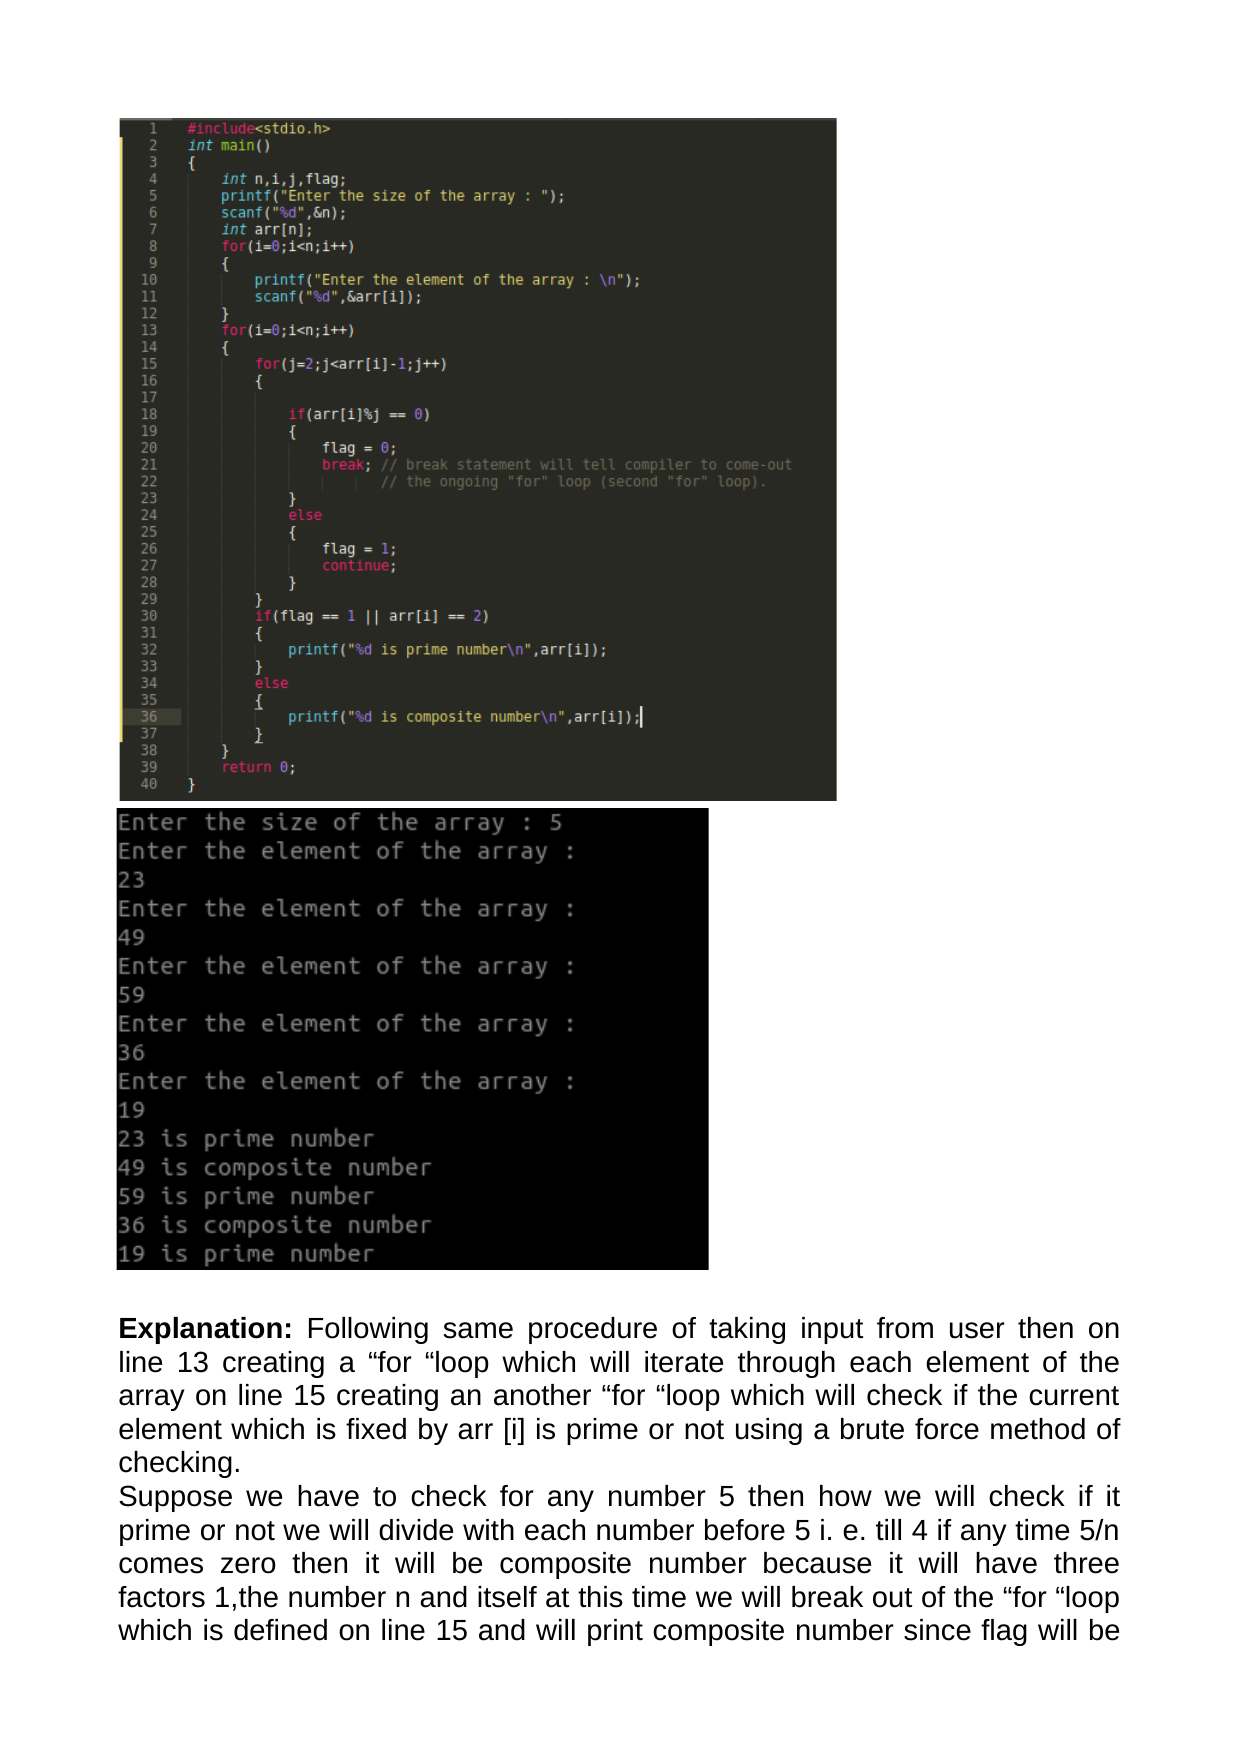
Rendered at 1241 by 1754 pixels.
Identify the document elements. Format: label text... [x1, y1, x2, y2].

text Suppose we have to check for any number 5 then how we will check if it prime or not we will divide with each number before 5 i. e. till 4 if any time 5/n comes zero then it will be composite number because it will have three factors 1,the number n and itself at this time we will break out of the “for “loop which is defined on line 15 and will print composite number since flag will be [118, 1479, 1122, 1647]
text Explanation: Following same procedure of taking input from user then on line 13 creating a “for “loop which will iterate through each element of the array on line 15 creating an another “for “loop which will check if the current element which is fixed by arr [i] is prime or not using a brute force method of checking. [118, 1311, 1122, 1479]
